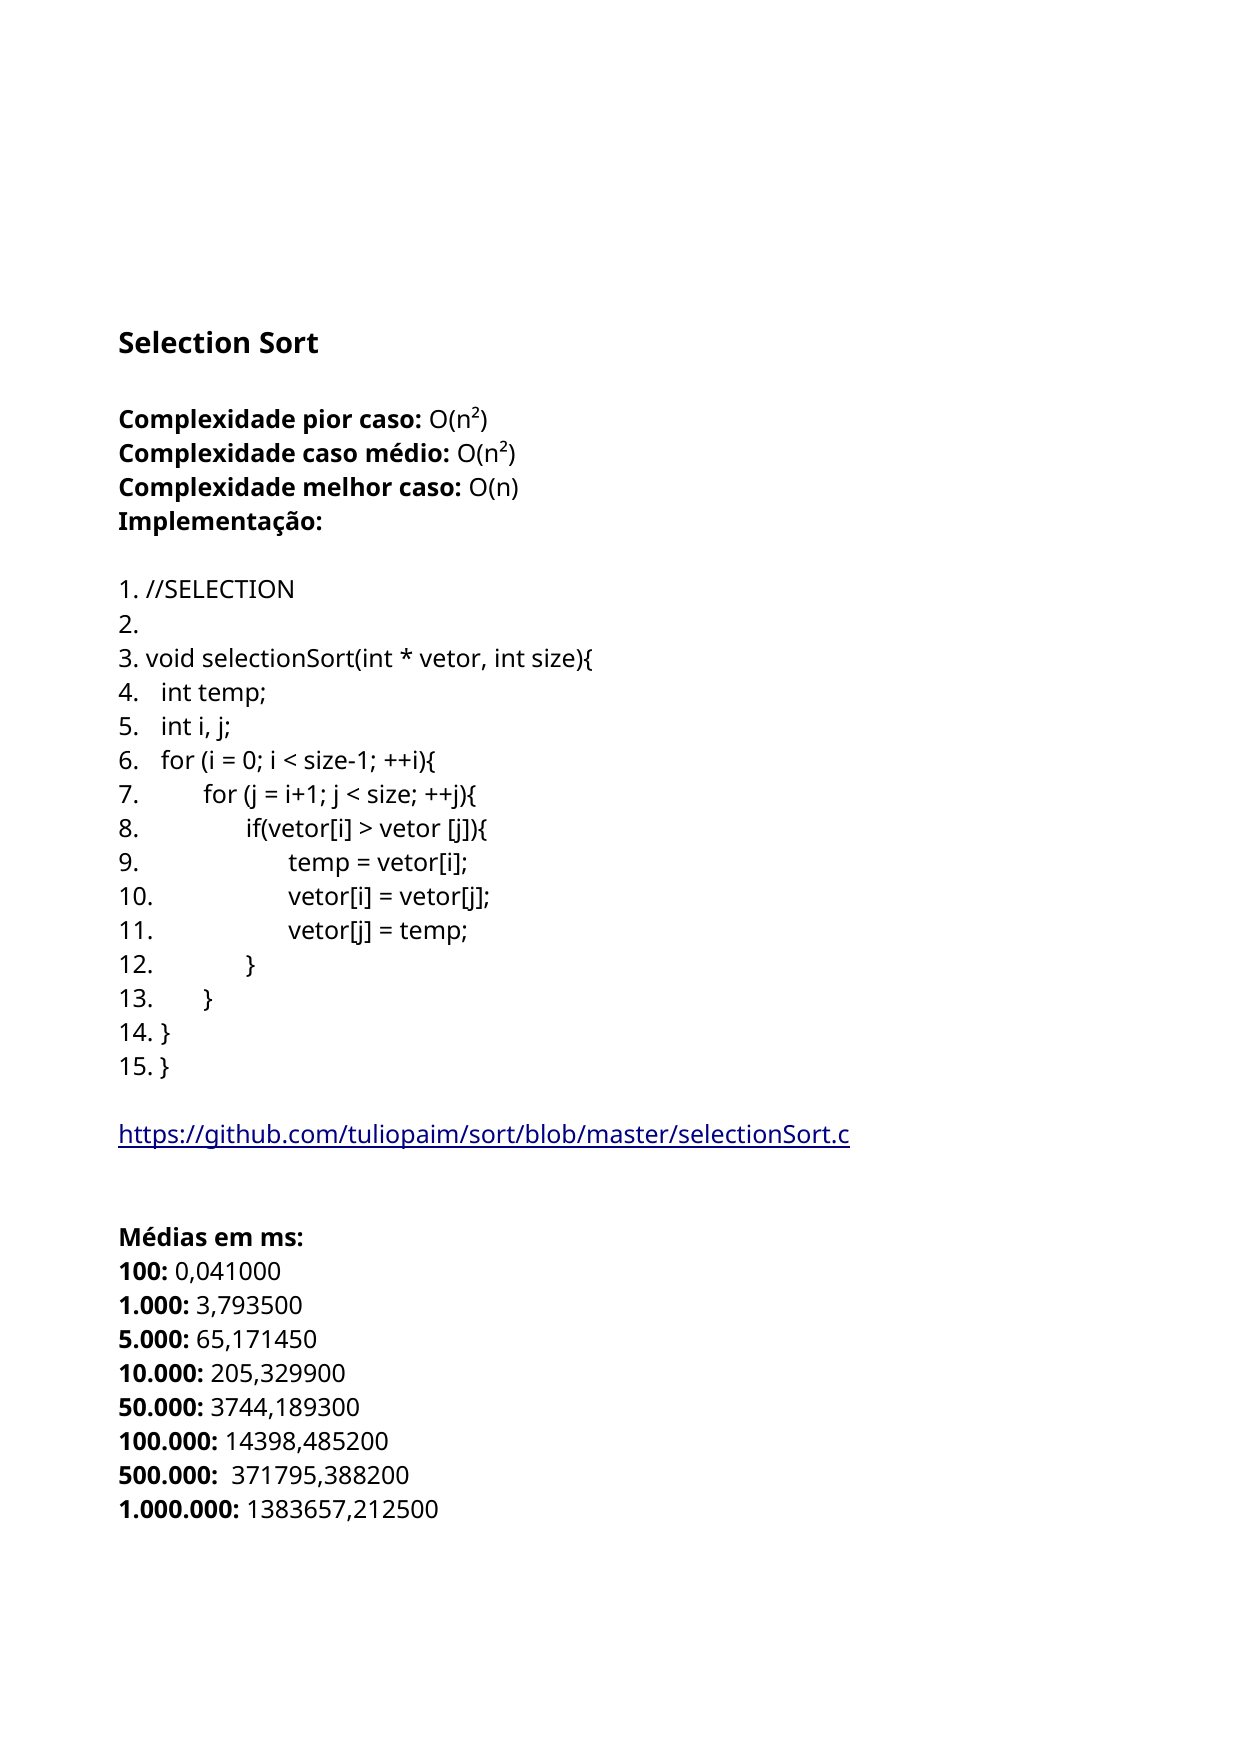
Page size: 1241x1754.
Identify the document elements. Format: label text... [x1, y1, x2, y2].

text 2. [118, 606, 1122, 640]
text 5. int i, j; [118, 708, 1122, 742]
text 13. } [118, 981, 1122, 1015]
text Complexidade pior caso: O(n²) [118, 402, 1122, 436]
text 1. //SELECTION [118, 572, 1122, 606]
text 50.000: 3744,189300 [118, 1390, 1122, 1424]
text 10.000: 205,329900 [118, 1356, 1122, 1390]
text 7. for (j = i+1; j < size; ++j){ [118, 777, 1122, 811]
text Médias em ms: [118, 1219, 1122, 1253]
text 9. temp = vetor[i]; [118, 845, 1122, 879]
text Implementação: [118, 504, 1122, 538]
text Selection Sort [118, 322, 1122, 362]
text Complexidade caso médio: O(n²) [118, 436, 1122, 470]
text 11. vetor[j] = temp; [118, 913, 1122, 947]
text 8. if(vetor[i] > vetor [j]){ [118, 811, 1122, 845]
text 1.000.000: 1383657,212500 [118, 1492, 1122, 1526]
text 1.000: 3,793500 [118, 1287, 1122, 1322]
text 12. } [118, 947, 1122, 981]
text Complexidade melhor caso: O(n) [118, 470, 1122, 504]
text 100.000: 14398,485200 [118, 1424, 1122, 1458]
text 6. for (i = 0; i < size-1; ++i){ [118, 742, 1122, 777]
text 14. } [118, 1015, 1122, 1049]
text 100: 0,041000 [118, 1253, 1122, 1287]
text https://github.com/tuliopaim/sort/blob/master/selectionSort.c [118, 1117, 1122, 1151]
text 3. void selectionSort(int * vetor, int size){ [118, 640, 1122, 674]
text 4. int temp; [118, 674, 1122, 708]
text 5.000: 65,171450 [118, 1322, 1122, 1356]
text 15. } [118, 1049, 1122, 1083]
text 10. vetor[i] = vetor[j]; [118, 879, 1122, 913]
text 500.000: 371795,388200 [118, 1458, 1122, 1492]
